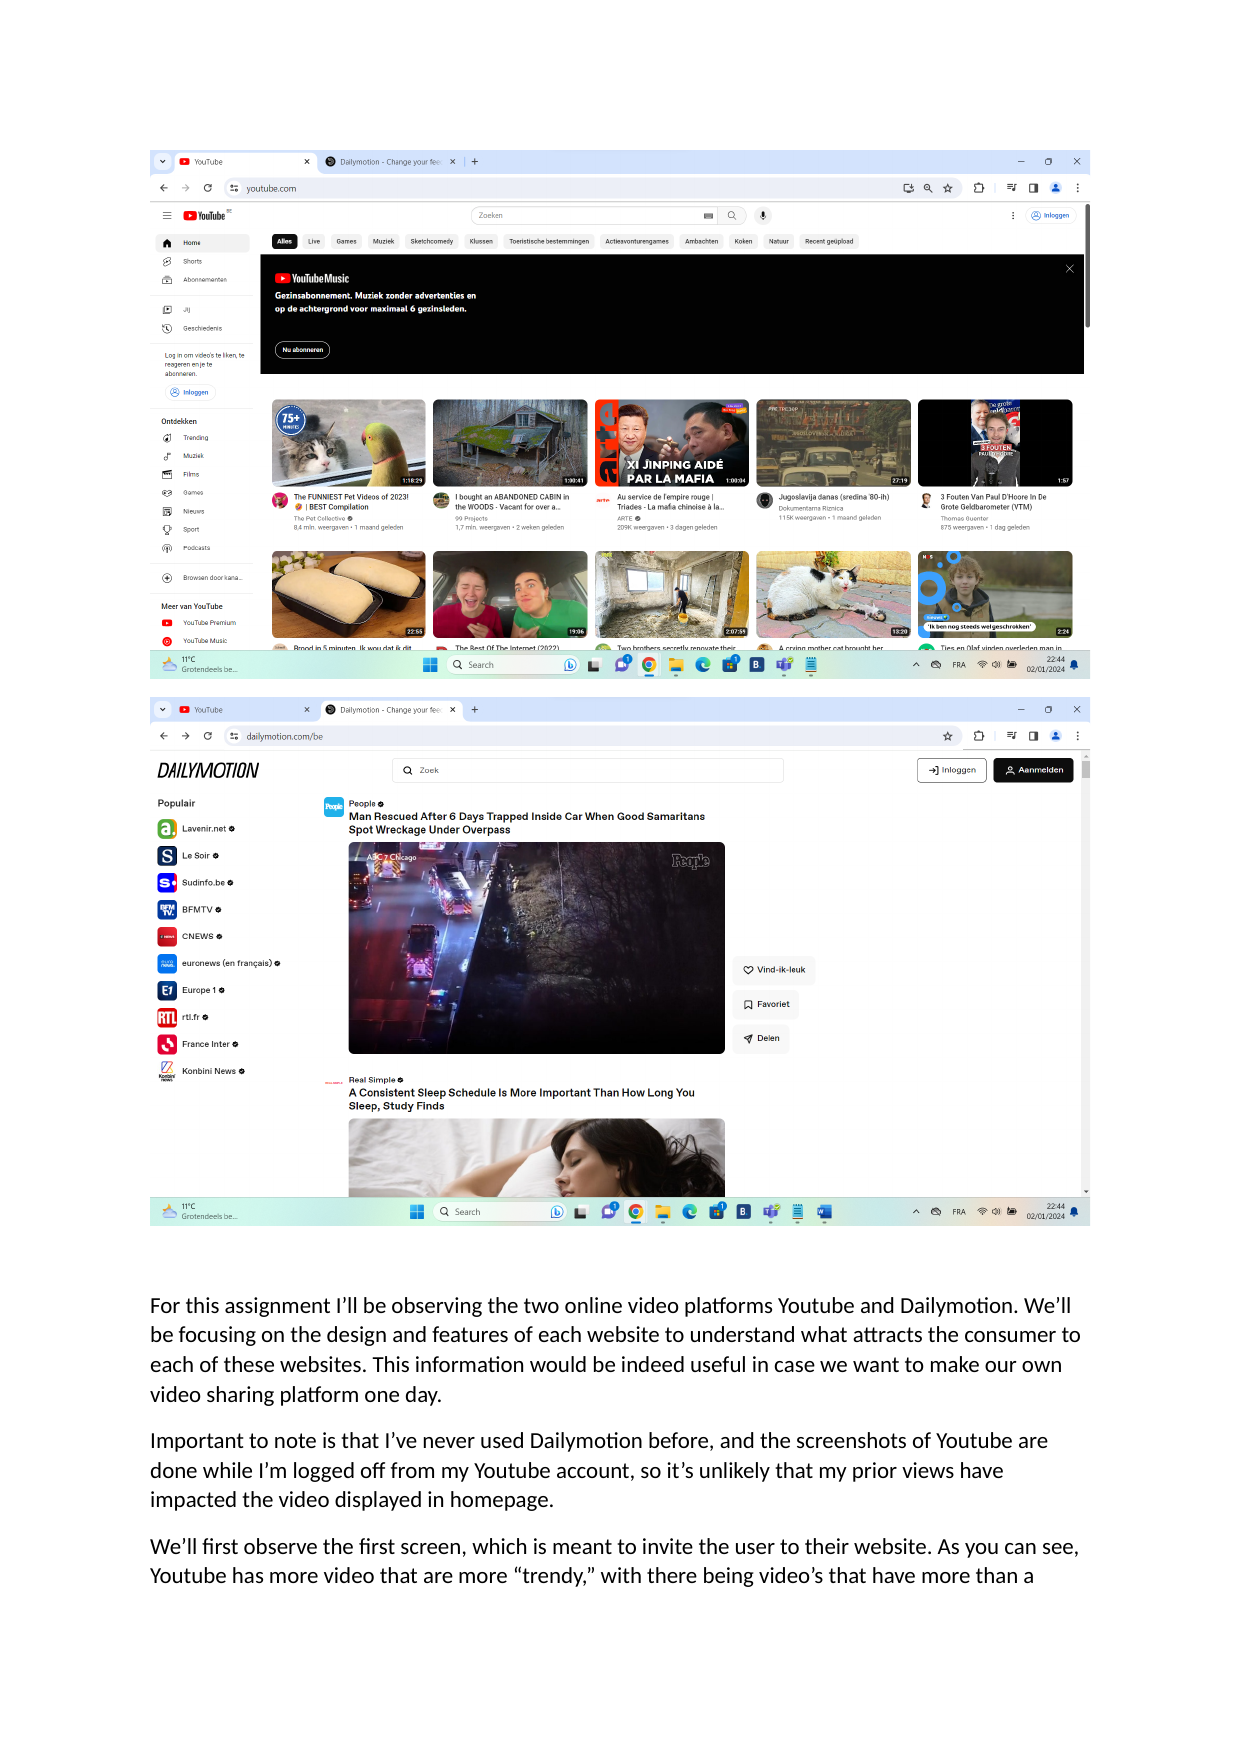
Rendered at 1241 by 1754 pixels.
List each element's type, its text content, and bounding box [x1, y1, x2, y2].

text We’ll first observe the first screen, which is meant to invite the user to their website. As you can see, Youtube has more video that are more “trendy,” with there being video’s that have more than a [150, 1532, 1090, 1589]
text For this assignment I’ll be observing the two online video platforms Youtube and Dailymotion. We’ll be focusing on the design and features of each website to understand what attracts the consumer to each of these websites. This information would be indeed useful in case we want to make our own video sharing platform one day. [150, 1291, 1090, 1408]
text Important to note is that I’ve never used Dailymotion before, and the screenshots of Youtube are done while I’m logged off from my Youtube account, so it’s unlikely that my prior views have impacted the video displayed in homepage. [150, 1426, 1090, 1513]
